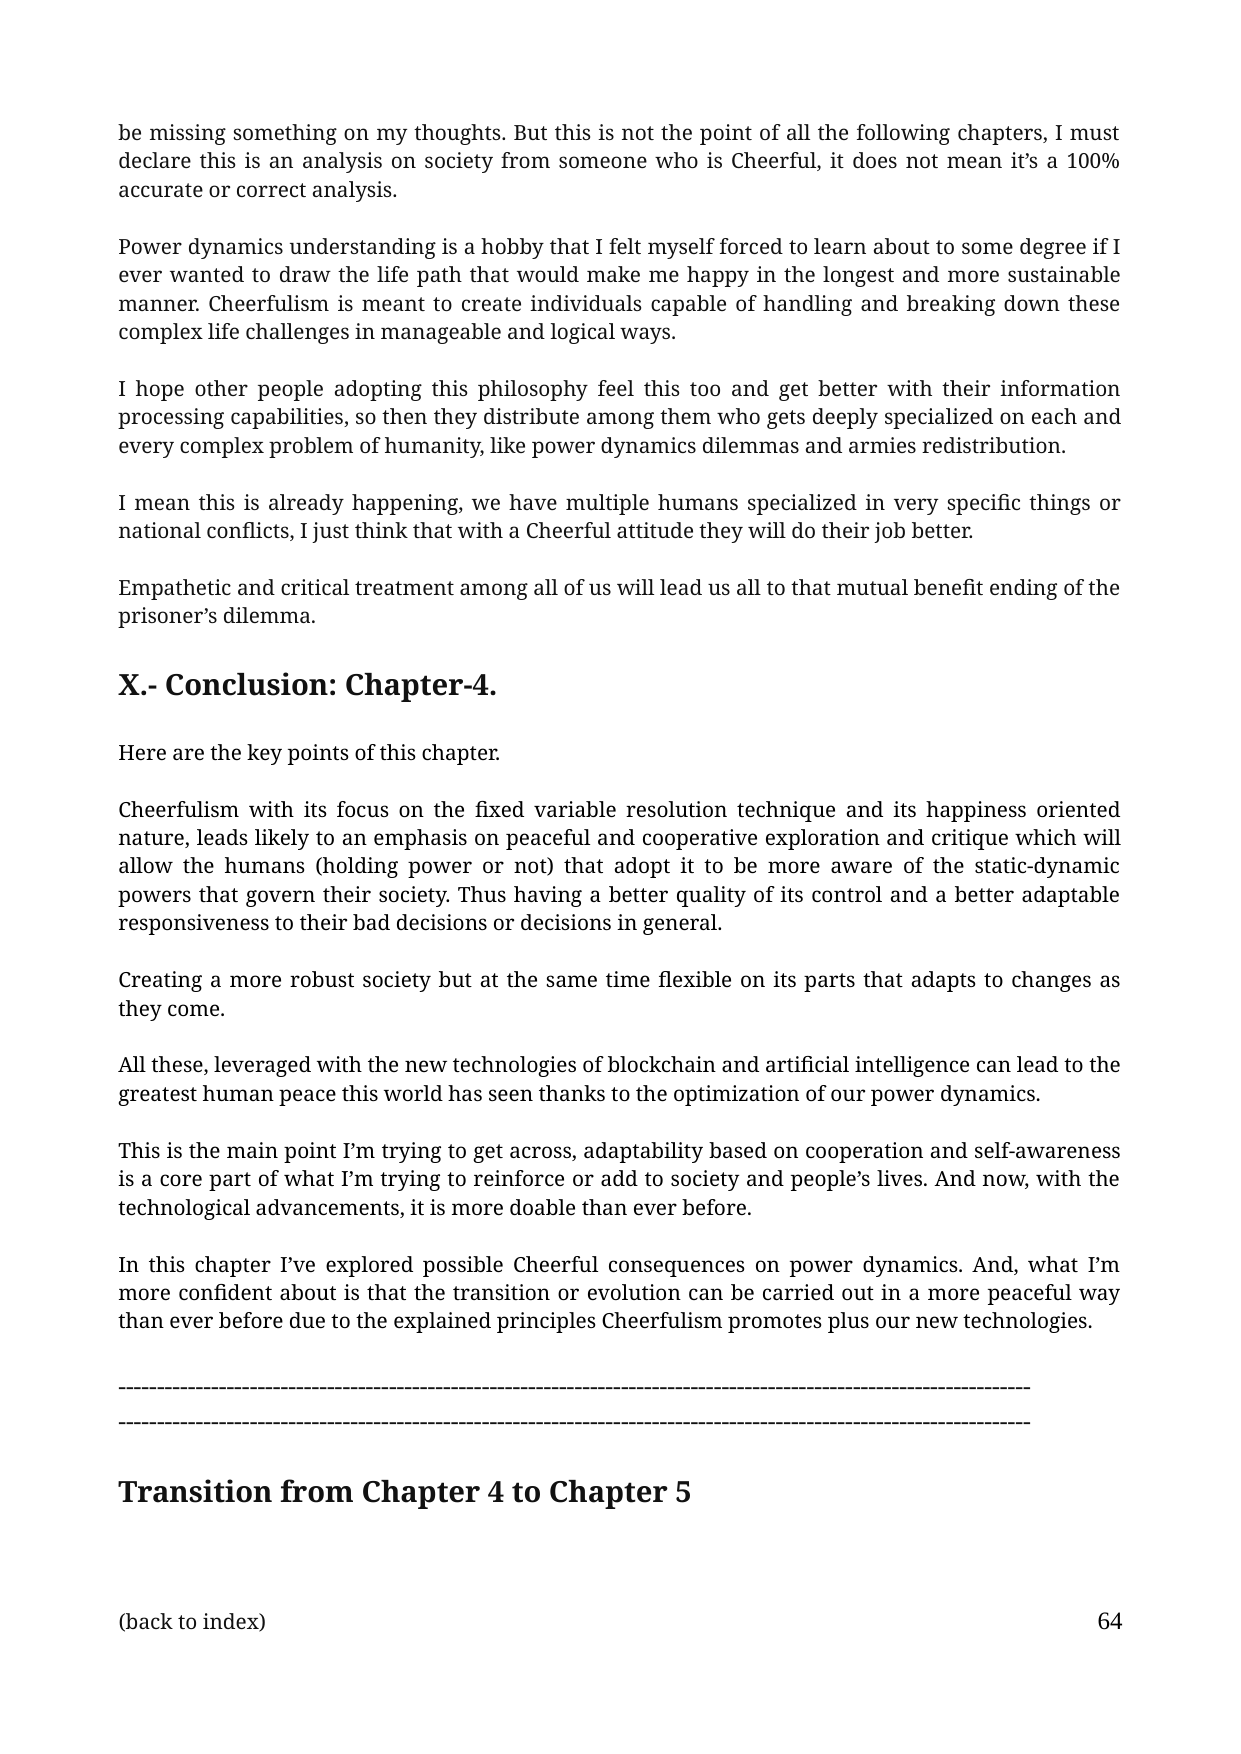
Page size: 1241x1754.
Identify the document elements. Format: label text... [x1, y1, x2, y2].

text Creating a more robust society but at the same time flexible on its parts that adapts to changes as they come. [118, 965, 1122, 1022]
text I mean this is already happening, we have multiple humans specialized in very specific things or national conflicts, I just think that with a Cheerful attitude they will do their job better. [118, 488, 1122, 545]
text In this chapter I’ve explored possible Cheerful consequences on power dynamics. And, what I’m more confident about is that the transition or evolution can be carried out in a more peaceful way than ever before due to the explained principles Cheerfulism promotes plus our new technologies. [118, 1250, 1122, 1335]
text be missing something on my thoughts. But this is not the point of all the following chapters, I must declare this is an analysis on society from someone who is Cheerful, it does not mean it’s a 100% accurate or correct analysis. [118, 118, 1122, 203]
text ---------------------------------------------------------------------------------------------------------------------- [118, 1369, 1122, 1403]
text Empathetic and critical treatment among all of us will lead us all to that mutual benefit ending of the prisoner’s dilemma. [118, 573, 1122, 630]
text Here are the key points of this chapter. [118, 738, 1122, 766]
text ---------------------------------------------------------------------------------------------------------------------- [118, 1403, 1122, 1437]
text Transition from Chapter 4 to Chapter 5 [118, 1471, 1122, 1511]
text X.- Conclusion: Chapter-4. [118, 664, 1122, 704]
text Power dynamics understanding is a hobby that I felt myself forced to learn about to some degree if I ever wanted to draw the life path that would make me happy in the longest and more sustainable manner. Cheerfulism is meant to create individuals capable of handling and breaking down these complex life challenges in manageable and logical ways. [118, 232, 1122, 346]
text This is the main point I’m trying to get across, adaptability based on cooperation and self-awareness is a core part of what I’m trying to reinforce or add to society and people’s lives. And now, with the technological advancements, it is more doable than ever before. [118, 1136, 1122, 1221]
text Cheerfulism with its focus on the fixed variable resolution technique and its happiness oriented nature, leads likely to an emphasis on peaceful and cooperative exploration and critique which will allow the humans (holding power or not) that adopt it to be more aware of the static-dynamic powers that govern their society. Thus having a better quality of its control and a better adaptable responsiveness to their bad decisions or decisions in general. [118, 795, 1122, 937]
text I hope other people adopting this philosophy feel this too and get better with their information processing capabilities, so then they distribute among them who gets deeply specialized on each and every complex problem of humanity, like power dynamics dilemmas and armies redistribution. [118, 374, 1122, 459]
text All these, leveraged with the new technologies of blockchain and artificial intelligence can lead to the greatest human peace this world has seen thanks to the optimization of our power dynamics. [118, 1051, 1122, 1107]
